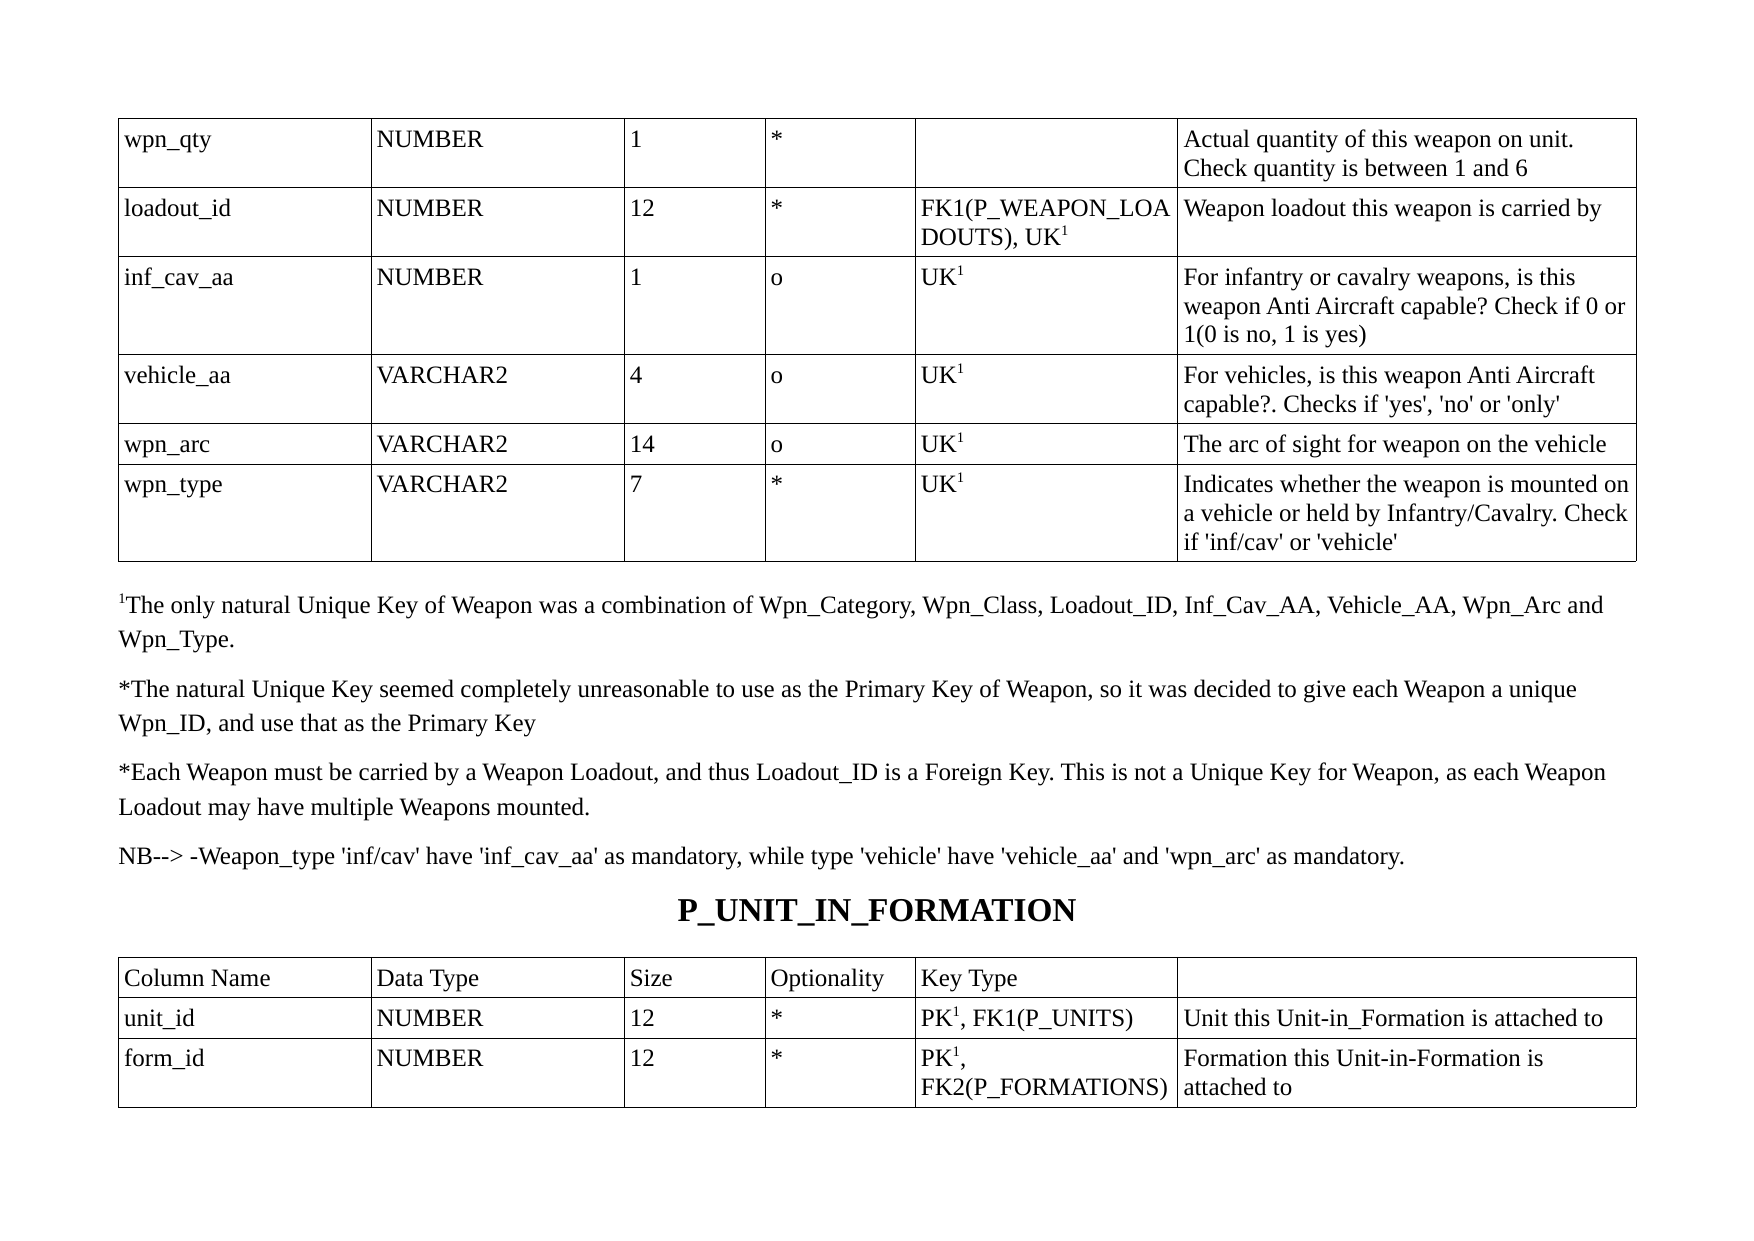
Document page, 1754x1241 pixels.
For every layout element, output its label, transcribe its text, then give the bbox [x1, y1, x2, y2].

table_cell For infantry or cavalry weapons, is this weapon Anti Aircraft capable? Check if 0 or 1(0 is no, 1 is yes) [1178, 257, 1636, 354]
table_cell inf_cav_aa [119, 257, 371, 354]
table_cell UK1 [916, 355, 1177, 423]
table_cell * [766, 1039, 915, 1107]
table_cell UK1 [916, 465, 1177, 561]
table_cell 7 [625, 465, 765, 561]
table_cell NUMBER [372, 257, 624, 354]
table_header Column Name [119, 958, 371, 997]
table_header Key Type [916, 958, 1177, 997]
text *The natural Unique Key seemed completely unreasonable to use as the Primary Key of Weapon, so it was decided to give each Weapon a unique Wpn_ID, and use that as the Primary Key [118, 674, 1636, 737]
table_cell VARCHAR2 [372, 424, 624, 463]
table_cell VARCHAR2 [372, 355, 624, 423]
table_cell PK1, FK1(P_UNITS) [916, 998, 1177, 1037]
table_cell wpn_qty [119, 119, 371, 187]
table_cell VARCHAR2 [372, 465, 624, 561]
table_cell 4 [625, 355, 765, 423]
table_cell [916, 119, 1177, 187]
table_cell Actual quantity of this weapon on unit. Check quantity is between 1 and 6 [1178, 119, 1636, 187]
table_cell 12 [625, 1039, 765, 1107]
table_cell Indicates whether the weapon is mounted on a vehicle or held by Infantry/Cavalry. Check if 'inf/cav' or 'vehicle' [1178, 465, 1636, 561]
table_cell vehicle_aa [119, 355, 371, 423]
table_cell The arc of sight for weapon on the vehicle [1178, 424, 1636, 463]
table_cell NUMBER [372, 998, 624, 1037]
table_cell Weapon loadout this weapon is carried by [1178, 188, 1636, 256]
table_cell For vehicles, is this weapon Anti Aircraft capable?. Checks if 'yes', 'no' or 'only' [1178, 355, 1636, 423]
table_cell * [766, 998, 915, 1037]
table_cell NUMBER [372, 119, 624, 187]
table_cell 14 [625, 424, 765, 463]
table_cell 1 [625, 119, 765, 187]
table_cell wpn_arc [119, 424, 371, 463]
table_header Data Type [372, 958, 624, 997]
table_cell wpn_type [119, 465, 371, 561]
table_header Optionality [766, 958, 915, 997]
table_cell * [766, 119, 915, 187]
table_cell Formation this Unit-in-Formation is attached to [1178, 1039, 1636, 1107]
text NB--> -Weapon_type 'inf/cav' have 'inf_cav_aa' as mandatory, while type 'vehicle' have 'vehicle_aa' and 'wpn_arc' as mandatory. [118, 841, 1653, 869]
text P_UNIT_IN_FORMATION [118, 890, 1636, 928]
text 1The only natural Unique Key of Weapon was a combination of Wpn_Category, Wpn_Class, Loadout_ID, Inf_Cav_AA, Vehicle_AA, Wpn_Arc and Wpn_Type. [118, 590, 1636, 653]
table_cell Unit this Unit-in_Formation is attached to [1178, 998, 1636, 1037]
table_cell unit_id [119, 998, 371, 1037]
table_cell 12 [625, 188, 765, 256]
table_header Size [625, 958, 765, 997]
table_cell PK1, FK2(P_FORMATIONS) [916, 1039, 1177, 1107]
table_cell NUMBER [372, 188, 624, 256]
table_cell FK1(P_WEAPON_LOADOUTS), UK1 [916, 188, 1177, 256]
table_cell o [766, 257, 915, 354]
table_cell UK1 [916, 424, 1177, 463]
table_cell NUMBER [372, 1039, 624, 1107]
table_cell form_id [119, 1039, 371, 1107]
table_header [1178, 958, 1636, 997]
table_cell 12 [625, 998, 765, 1037]
table_cell loadout_id [119, 188, 371, 256]
table_cell * [766, 465, 915, 561]
table_cell 1 [625, 257, 765, 354]
table_cell o [766, 424, 915, 463]
table_cell o [766, 355, 915, 423]
text *Each Weapon must be carried by a Weapon Loadout, and thus Loadout_ID is a Foreign Key. This is not a Unique Key for Weapon, as each Weapon Loadout may have multiple Weapons mounted. [118, 757, 1636, 820]
table_cell * [766, 188, 915, 256]
table_cell UK1 [916, 257, 1177, 354]
